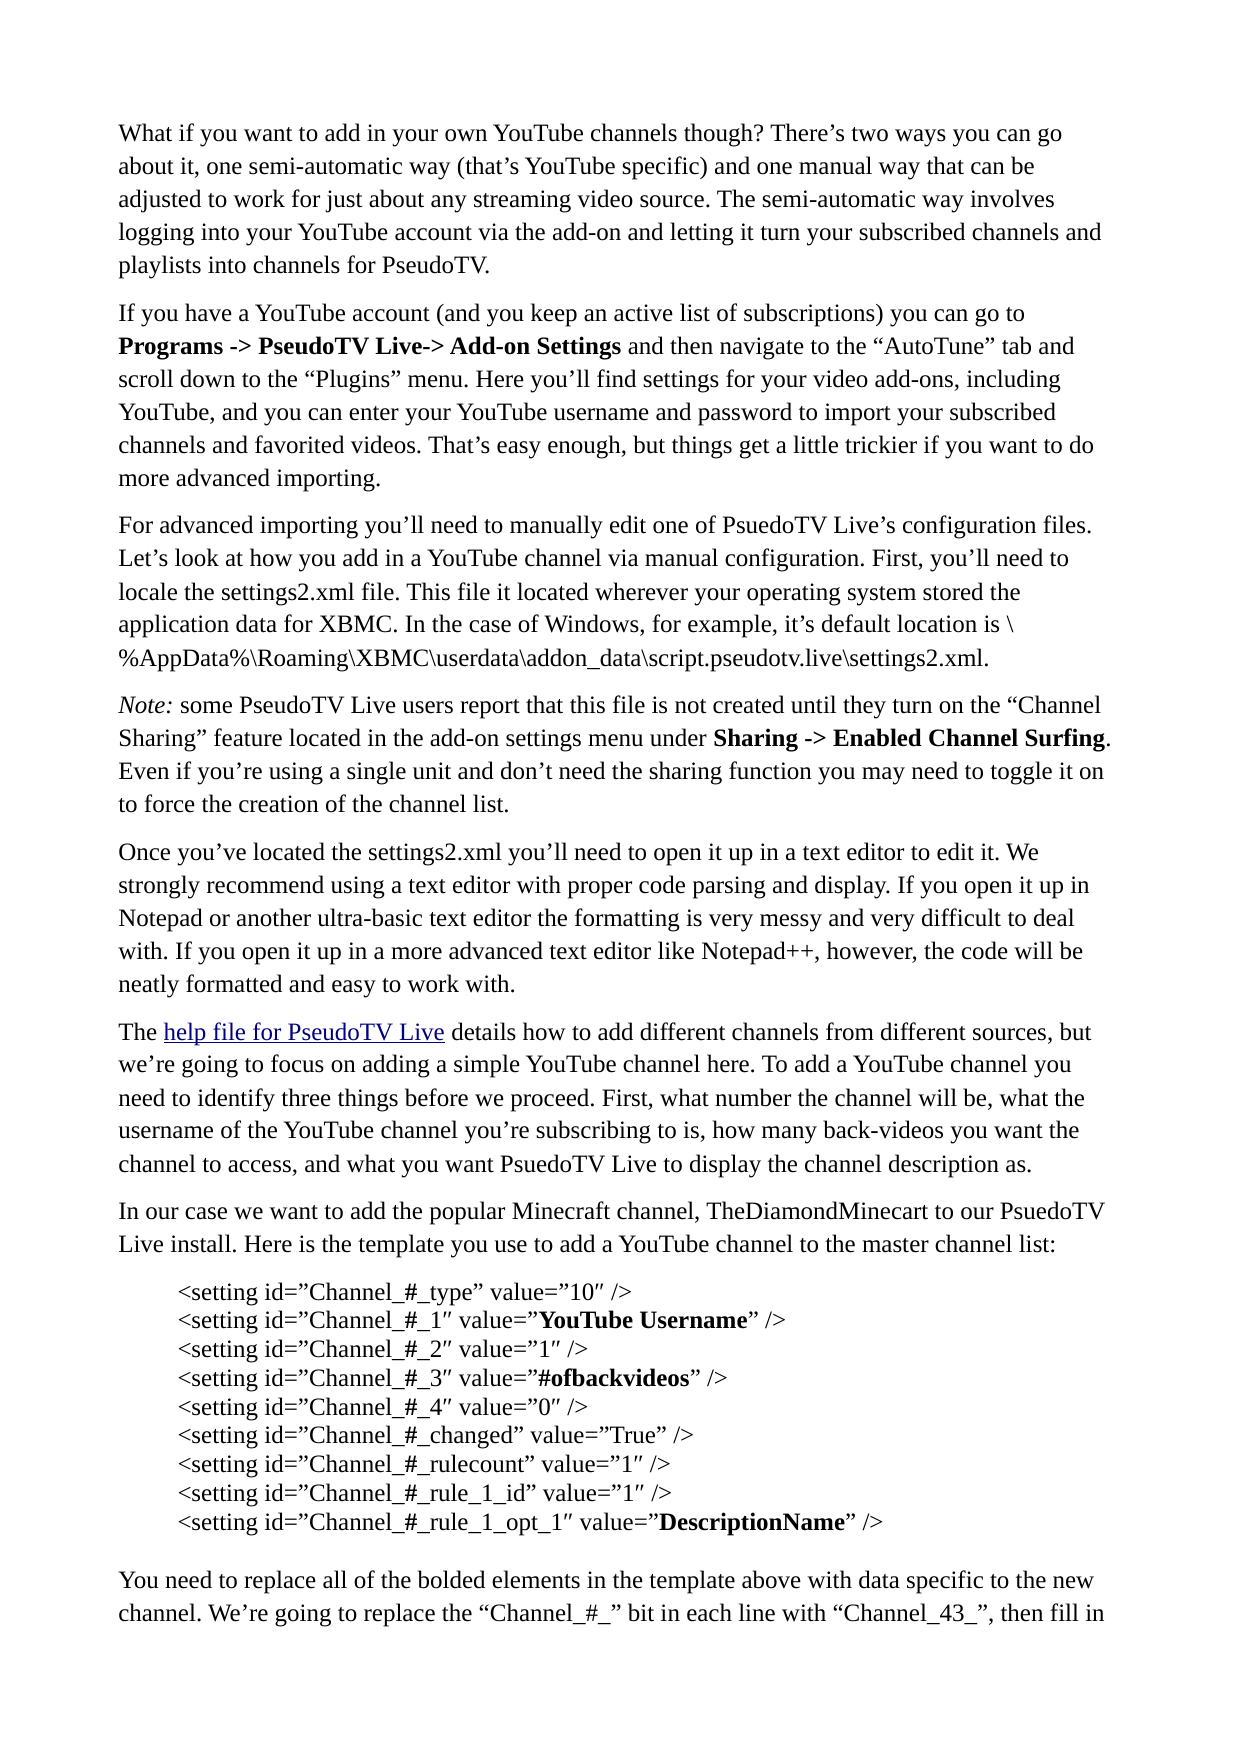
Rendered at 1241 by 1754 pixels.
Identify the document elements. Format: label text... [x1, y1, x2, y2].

text If you have a YouTube account (and you keep an active list of subscriptions) you can go to Programs -> PseudoTV Live-> Add-on Settings and then navigate to the “AutoTune” tab and scroll down to the “Plugins” menu. Here you’ll find settings for your video add-ons, including YouTube, and you can enter your YouTube username and password to import your subscribed channels and favorited videos. That’s easy enough, but things get a little trickier if you want to do more advanced importing. [118, 298, 1122, 492]
text The help file for PseudoTV Live details how to add different channels from different sources, but we’re going to focus on adding a simple YouTube channel here. To add a YouTube channel you need to identify three things before we proceed. First, what number the channel will be, what the username of the YouTube channel you’re subscribing to is, how many back-videos you want the channel to access, and what you want PsuedoTV Live to display the channel description as. [118, 1017, 1122, 1177]
text Note: some PseudoTV Live users report that this file is not created until they turn on the “Channel Sharing” feature located in the add-on settings menu under Sharing -> Enabled Channel Surfing. Even if you’re using a single unit and don’t need the sharing function you may need to toggle it on to force the creation of the channel list. [118, 690, 1122, 818]
text In our case we want to add the popular Minecraft channel, TheDiamondMinecart to our PsuedoTV Live install. Here is the template you use to add a YouTube channel to the master channel list: [118, 1196, 1122, 1258]
text Once you’ve located the settings2.xml you’ll need to open it up in a text editor to edit it. We strongly recommend using a text editor with proper code parsing and display. If you open it up in Notepad or another ultra-basic text editor the formatting is very messy and very difficult to deal with. If you open it up in a more advanced text editor like Notepad++, however, the code will be neatly formatted and easy to work with. [118, 837, 1122, 998]
text What if you want to add in your own YouTube channels though? There’s two ways you can go about it, one semi-automatic way (that’s YouTube specific) and one manual way that can be adjusted to work for just about any streaming video source. The semi-automatic way involves logging into your YouTube account via the add-on and letting it turn your subscribed channels and playlists into channels for PseudoTV. [118, 118, 1122, 279]
text For advanced importing you’ll need to manually edit one of PsuedoTV Live’s configuration files. Let’s look at how you add in a YouTube channel via manual configuration. First, you’ll need to locale the settings2.xml file. This file it located wherever your operating system stored the application data for XBMC. In the case of Windows, for example, it’s default location is \%AppData%\Roaming\XBMC\userdata\addon_data\script.pseudotv.live\settings2.xml. [118, 511, 1122, 671]
text You need to replace all of the bolded elements in the template above with data specific to the new channel. We’re going to replace the “Channel_#_” bit in each line with “Channel_43_”, then fill in [118, 1565, 1122, 1627]
text <setting id=”Channel_#_type” value=”10″ /> <setting id=”Channel_#_1″ value=”YouTube Username” /> <setting id=”Channel_#_2″ value=”1″ /> <setting id=”Channel_#_3″ value=”#ofbackvideos” /> <setting id=”Channel_#_4″ value=”0″ /> <setting id=”Channel_#_changed” value=”True” /> <setting id=”Channel_#_rulecount” value=”1″ /> <setting id=”Channel_#_rule_1_id” value=”1″ /> <setting id=”Channel_#_rule_1_opt_1″ value=”DescriptionName” /> [177, 1277, 1063, 1536]
